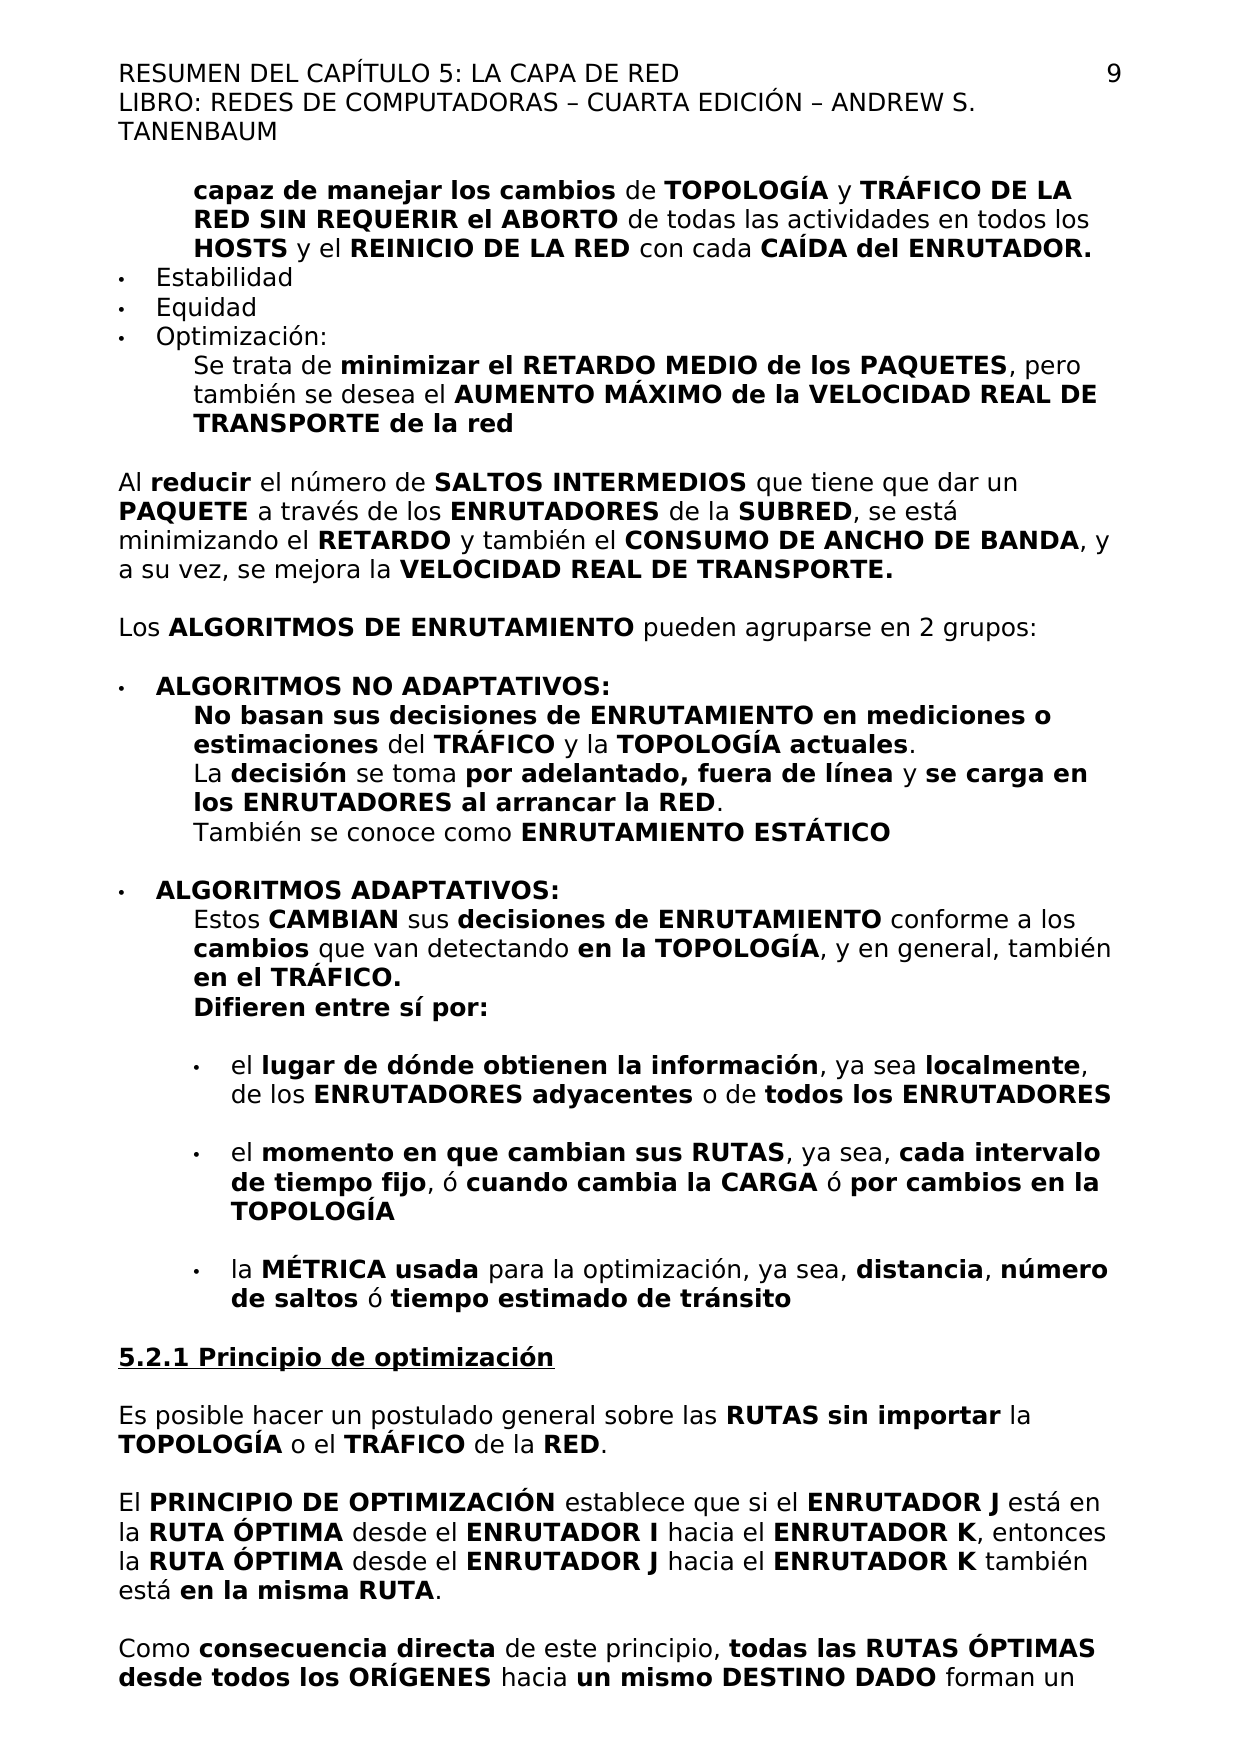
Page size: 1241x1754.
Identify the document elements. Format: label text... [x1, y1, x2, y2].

list Equidad [118, 293, 1122, 322]
list Estabilidad [118, 263, 1122, 293]
text 5.2.1 Principio de optimización [118, 1343, 1122, 1372]
text Al reducir el número de SALTOS INTERMEDIOS que tiene que dar un PAQUETE a través de los ENRUTADORES de la SUBRED, se está minimizando el RETARDO y también el CONSUMO DE ANCHO DE BANDA, y a su vez, se mejora la VELOCIDAD REAL DE TRANSPORTE. [118, 468, 1122, 584]
list el momento en que cambian sus RUTAS, ya sea, cada intervalo de tiempo fijo, ó cuando cambia la CARGA ó por cambios en la TOPOLOGÍA [193, 1138, 1122, 1226]
text Es posible hacer un postulado general sobre las RUTAS sin importar la TOPOLOGÍA o el TRÁFICO de la RED. [118, 1401, 1122, 1459]
list Difieren entre sí por: [156, 993, 1122, 1022]
list Optimización: [118, 322, 1122, 351]
list Estos CAMBIAN sus decisiones de ENRUTAMIENTO conforme a los cambios que van detectando en la TOPOLOGÍA, y en general, también en el TRÁFICO. [156, 905, 1122, 993]
text Como consecuencia directa de este principio, todas las RUTAS ÓPTIMAS desde todos los ORÍGENES hacia un mismo DESTINO DADO forman un [118, 1634, 1122, 1693]
list La decisión se toma por adelantado, fuera de línea y se carga en los ENRUTADORES al arrancar la RED. [156, 759, 1122, 818]
list No basan sus decisiones de ENRUTAMIENTO en mediciones o estimaciones del TRÁFICO y la TOPOLOGÍA actuales. [156, 701, 1122, 759]
list También se conoce como ENRUTAMIENTO ESTÁTICO [156, 818, 1122, 847]
list ALGORITMOS NO ADAPTATIVOS: [118, 672, 1122, 701]
text Los ALGORITMOS DE ENRUTAMIENTO pueden agruparse en 2 grupos: [118, 613, 1122, 643]
list Se trata de minimizar el RETARDO MEDIO de los PAQUETES, pero también se desea el AUMENTO MÁXIMO de la VELOCIDAD REAL DE TRANSPORTE de la red [156, 351, 1122, 438]
list la MÉTRICA usada para la optimización, ya sea, distancia, número de saltos ó tiempo estimado de tránsito [193, 1255, 1122, 1313]
list capaz de manejar los cambios de TOPOLOGÍA y TRÁFICO DE LA RED SIN REQUERIR el ABORTO de todas las actividades en todos los HOSTS y el REINICIO DE LA RED con cada CAÍDA del ENRUTADOR. [156, 176, 1122, 263]
text El PRINCIPIO DE OPTIMIZACIÓN establece que si el ENRUTADOR J está en la RUTA ÓPTIMA desde el ENRUTADOR I hacia el ENRUTADOR K, entonces la RUTA ÓPTIMA desde el ENRUTADOR J hacia el ENRUTADOR K también está en la misma RUTA. [118, 1488, 1122, 1605]
list ALGORITMOS ADAPTATIVOS: [118, 876, 1122, 905]
list el lugar de dónde obtienen la información, ya sea localmente, de los ENRUTADORES adyacentes o de todos los ENRUTADORES [193, 1051, 1122, 1109]
